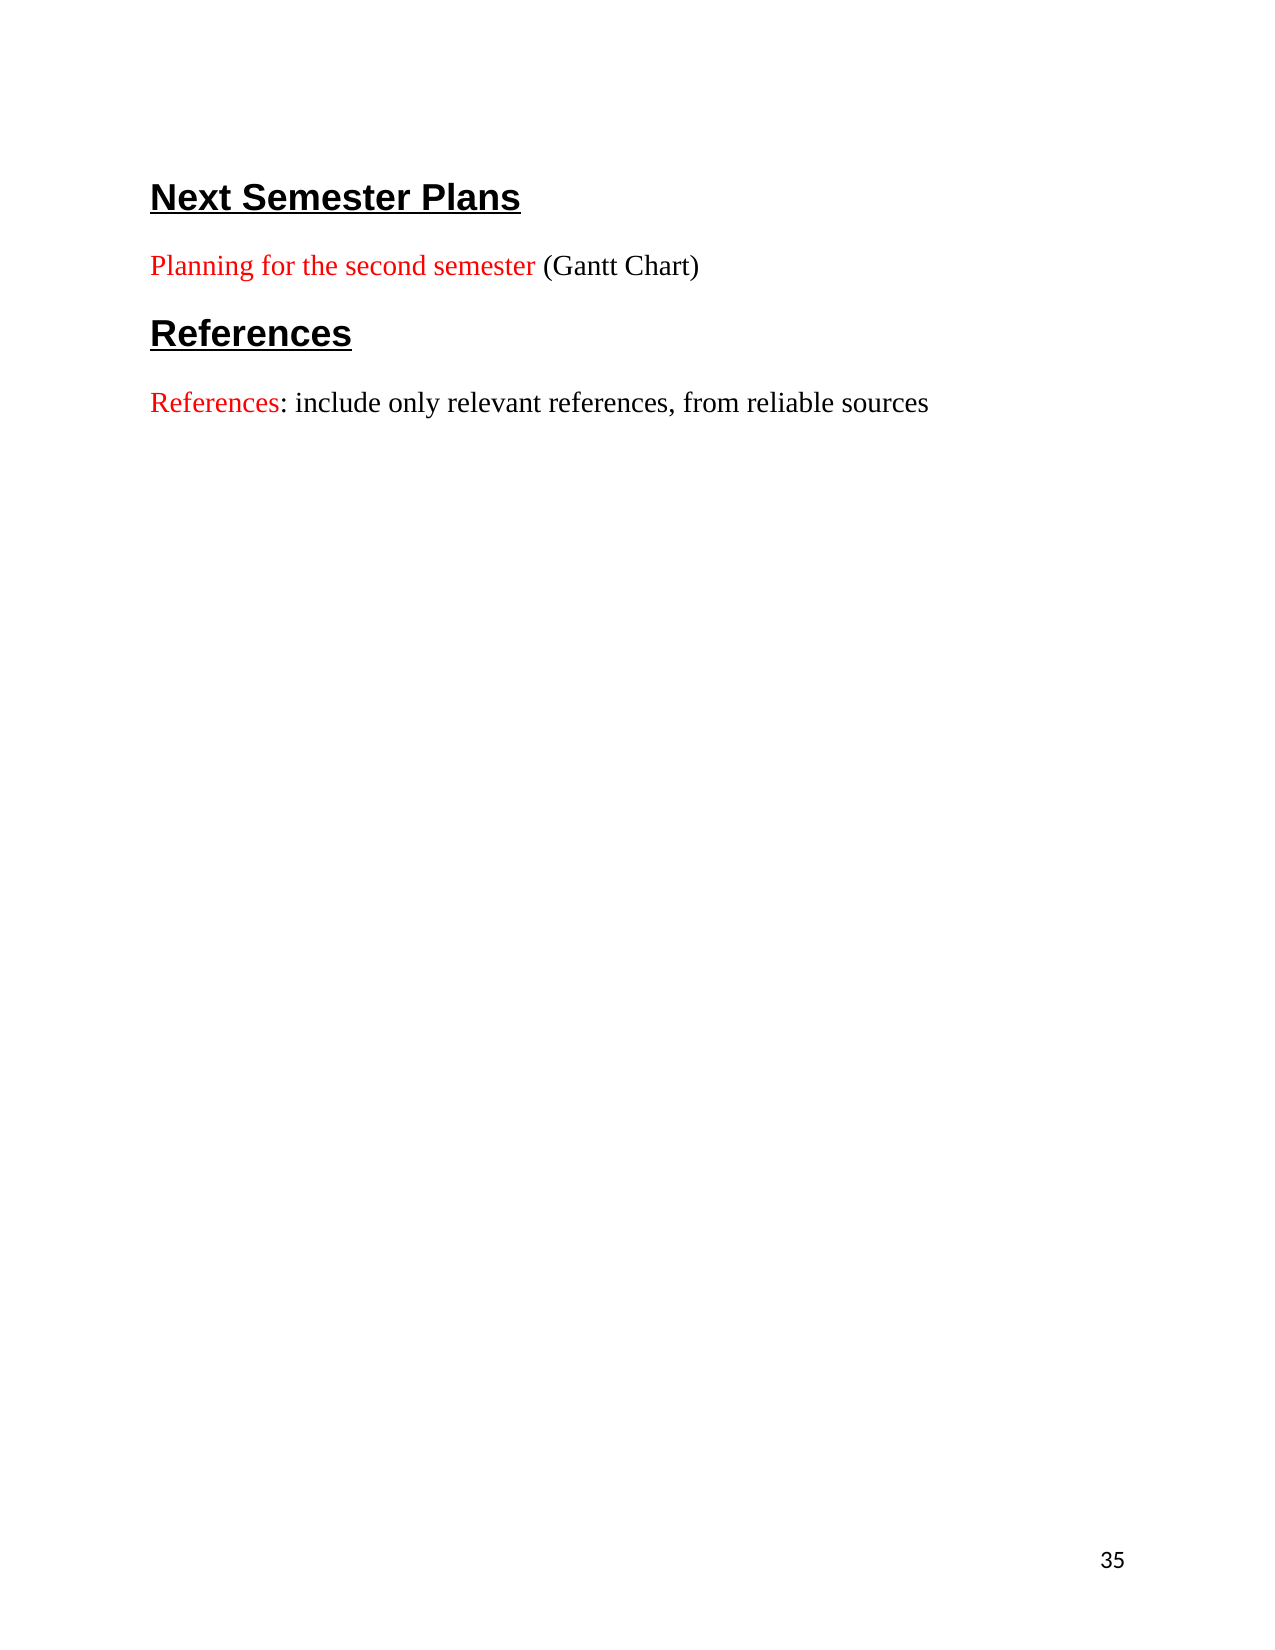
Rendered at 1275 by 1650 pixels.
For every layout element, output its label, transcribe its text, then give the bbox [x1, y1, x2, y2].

title References: include only relevant references, from reliable sources [150, 388, 1125, 418]
subtitle References [150, 311, 1125, 354]
title Planning for the second semester (Gantt Chart) [150, 251, 1125, 282]
subtitle Next Semester Plans [150, 175, 1125, 218]
